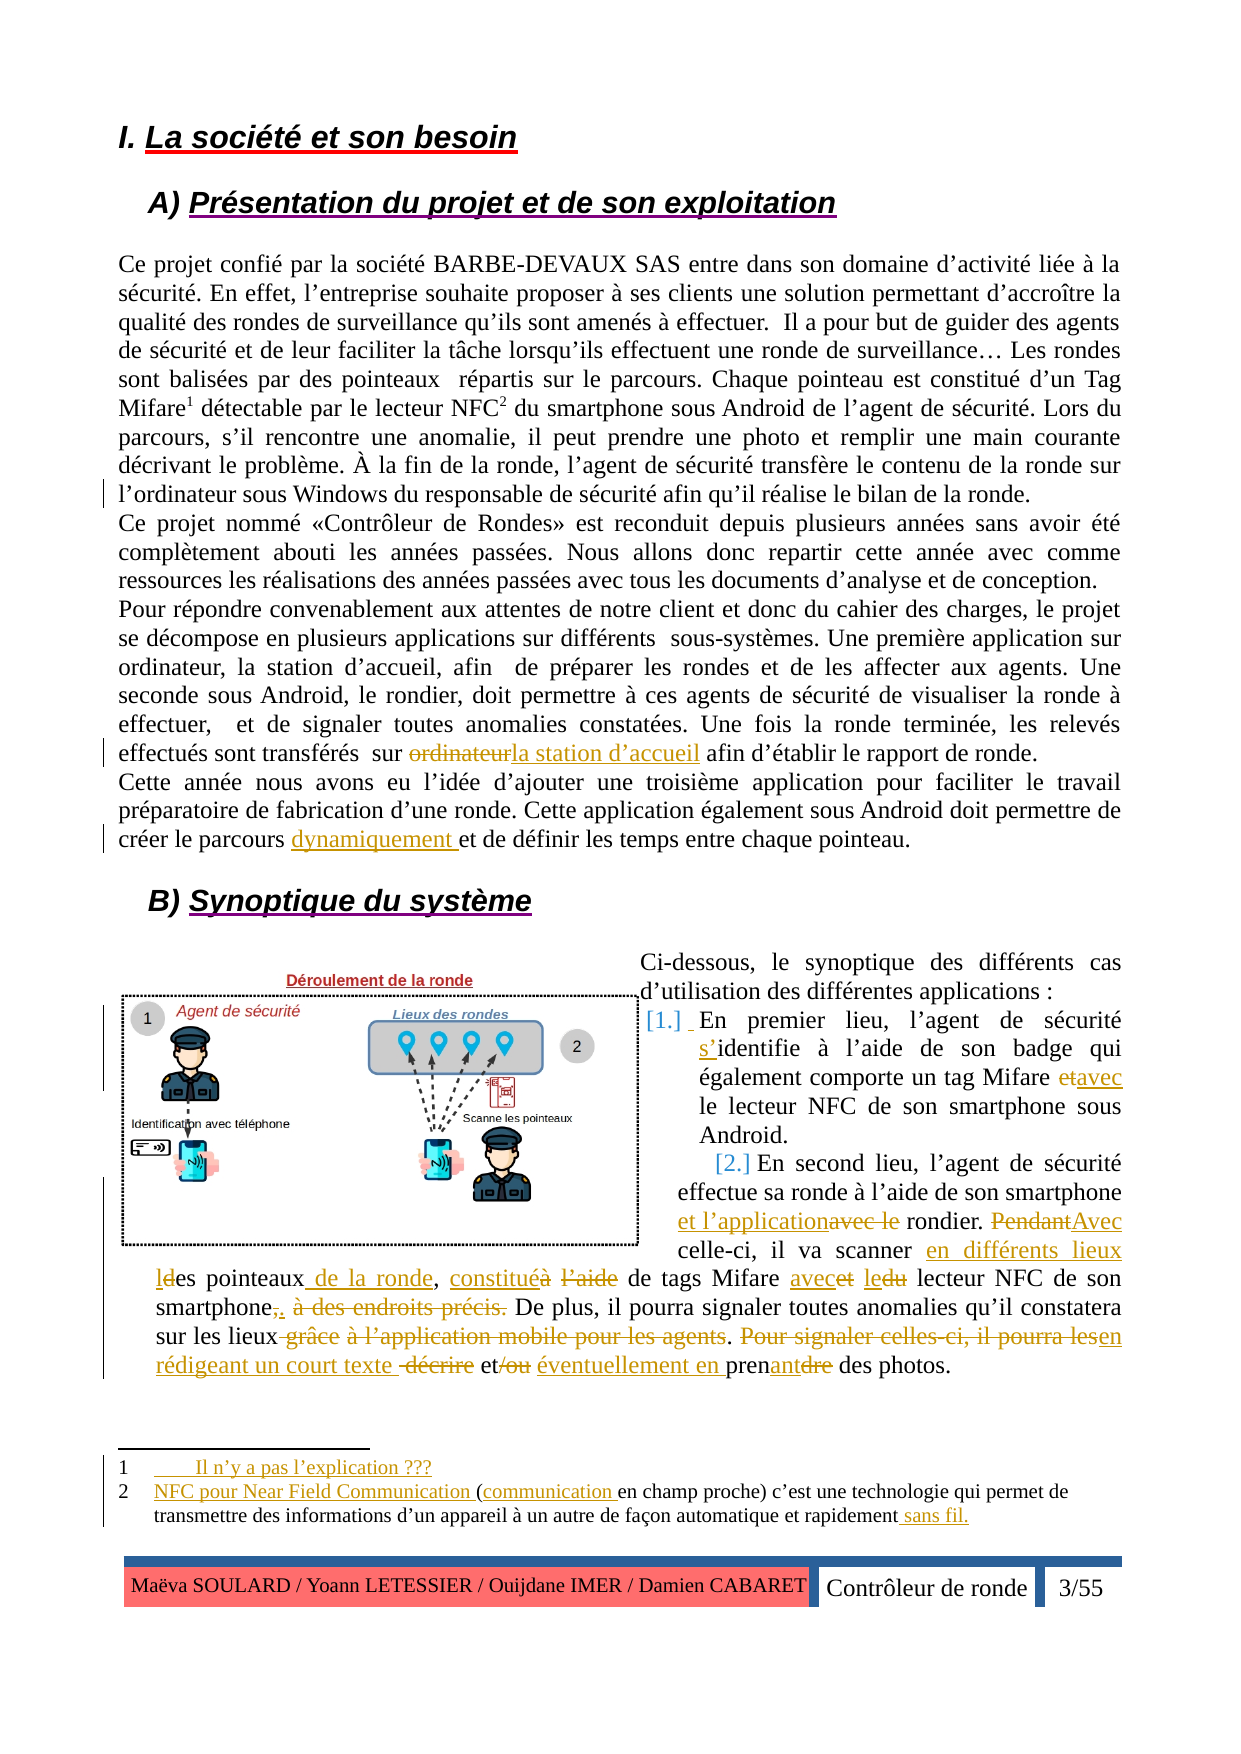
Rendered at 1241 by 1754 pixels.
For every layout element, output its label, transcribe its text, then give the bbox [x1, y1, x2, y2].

picture [117, 969, 190, 1037]
subtitle Synoptique du système [118, 882, 1122, 918]
text NFC pour Near Field Communication (communication en champ proche) c’est une technologie qui permet de transmettre des informations d’un appareil à un autre de façon automatique et rapidement sans fil. [118, 1479, 1122, 1527]
text Ce projet nommé «Contrôleur de Rondes» est reconduit depuis plusieurs années sans avoir été complètement abouti les années passées. Nous allons donc repartir cette année avec comme ressources les réalisations des années passées avec tous les documents d’analyse et de conception. [118, 508, 1122, 594]
text Pour répondre convenablement aux attentes de notre client et donc du cahier des charges, le projet se décompose en plusieurs applications sur différents sous-systèmes. Une première application sur ordinateur, la station d’accueil, afin de préparer les rondes et de les affecter aux agents. Une seconde sous Android, le rondier, doit permettre à ces agents de sécurité de visualiser la ronde à effectuer, et de signaler toutes anomalies constatées. Une fois la ronde terminée, les relevés effectués sont transférés sur la station d’accueil afin d’établir le rapport de ronde. [118, 594, 1122, 767]
list En premier lieu, l’agent de sécurité s’identifie à l’aide de son badge qui également comporte un tag Mifare avec le lecteur NFC de son smartphone sous Android. [124, 1005, 1122, 1148]
list En second lieu, l’agent de sécurité effectue sa ronde à l’aide de son smartphone et l’application rondier. Avec celle-ci, il va scanner en différents lieux les pointeaux de la ronde, constitué de tags Mifare avec le lecteur NFC de son smartphone. De plus, il pourra signaler toutes anomalies qu’il constatera sur les lieux . en rédigeant un court texte et éventuellement en prenant des photos. [156, 1148, 1122, 1378]
text Ci-dessous, le synoptique des différents cas d’utilisation des différentes applications : [118, 947, 1122, 1005]
text Cette année nous avons eu l’idée d’ajouter une troisième application pour faciliter le travail préparatoire de fabrication d’une ronde. Cette application également sous Android doit permettre de créer le parcours dynamiquement et de définir les temps entre chaque pointeau. [118, 767, 1122, 853]
subtitle La société et son besoin [118, 118, 1122, 155]
text Ce projet confié par la société BARBE-DEVAUX SAS entre dans son domaine d’activité liée à la sécurité. En effet, l’entreprise souhaite proposer à ses clients une solution permettant d’accroître la qualité des rondes de surveillance qu’ils sont amenés à effectuer. Il a pour but de guider des agents de sécurité et de leur faciliter la tâche lorsqu’ils effectuent une ronde de surveillance… Les rondes sont balisées par des pointeaux répartis sur le parcours. Chaque pointeau est constitué d’un Tag Mifare détectable par le lecteur NFC du smartphone sous Android de l’agent de sécurité. Lors du parcours, s’il rencontre une anomalie, il peut prendre une photo et remplir une main courante décrivant le problème. À la fin de la ronde, l’agent de sécurité transfère le contenu de la ronde sur l’ordinateur sous Windows du responsable de sécurité afin qu’il réalise le bilan de la ronde. [118, 249, 1122, 508]
text Il n’y a pas l’explication ??? [118, 1455, 1122, 1479]
subtitle Présentation du projet et de son exploitation [118, 184, 1122, 220]
